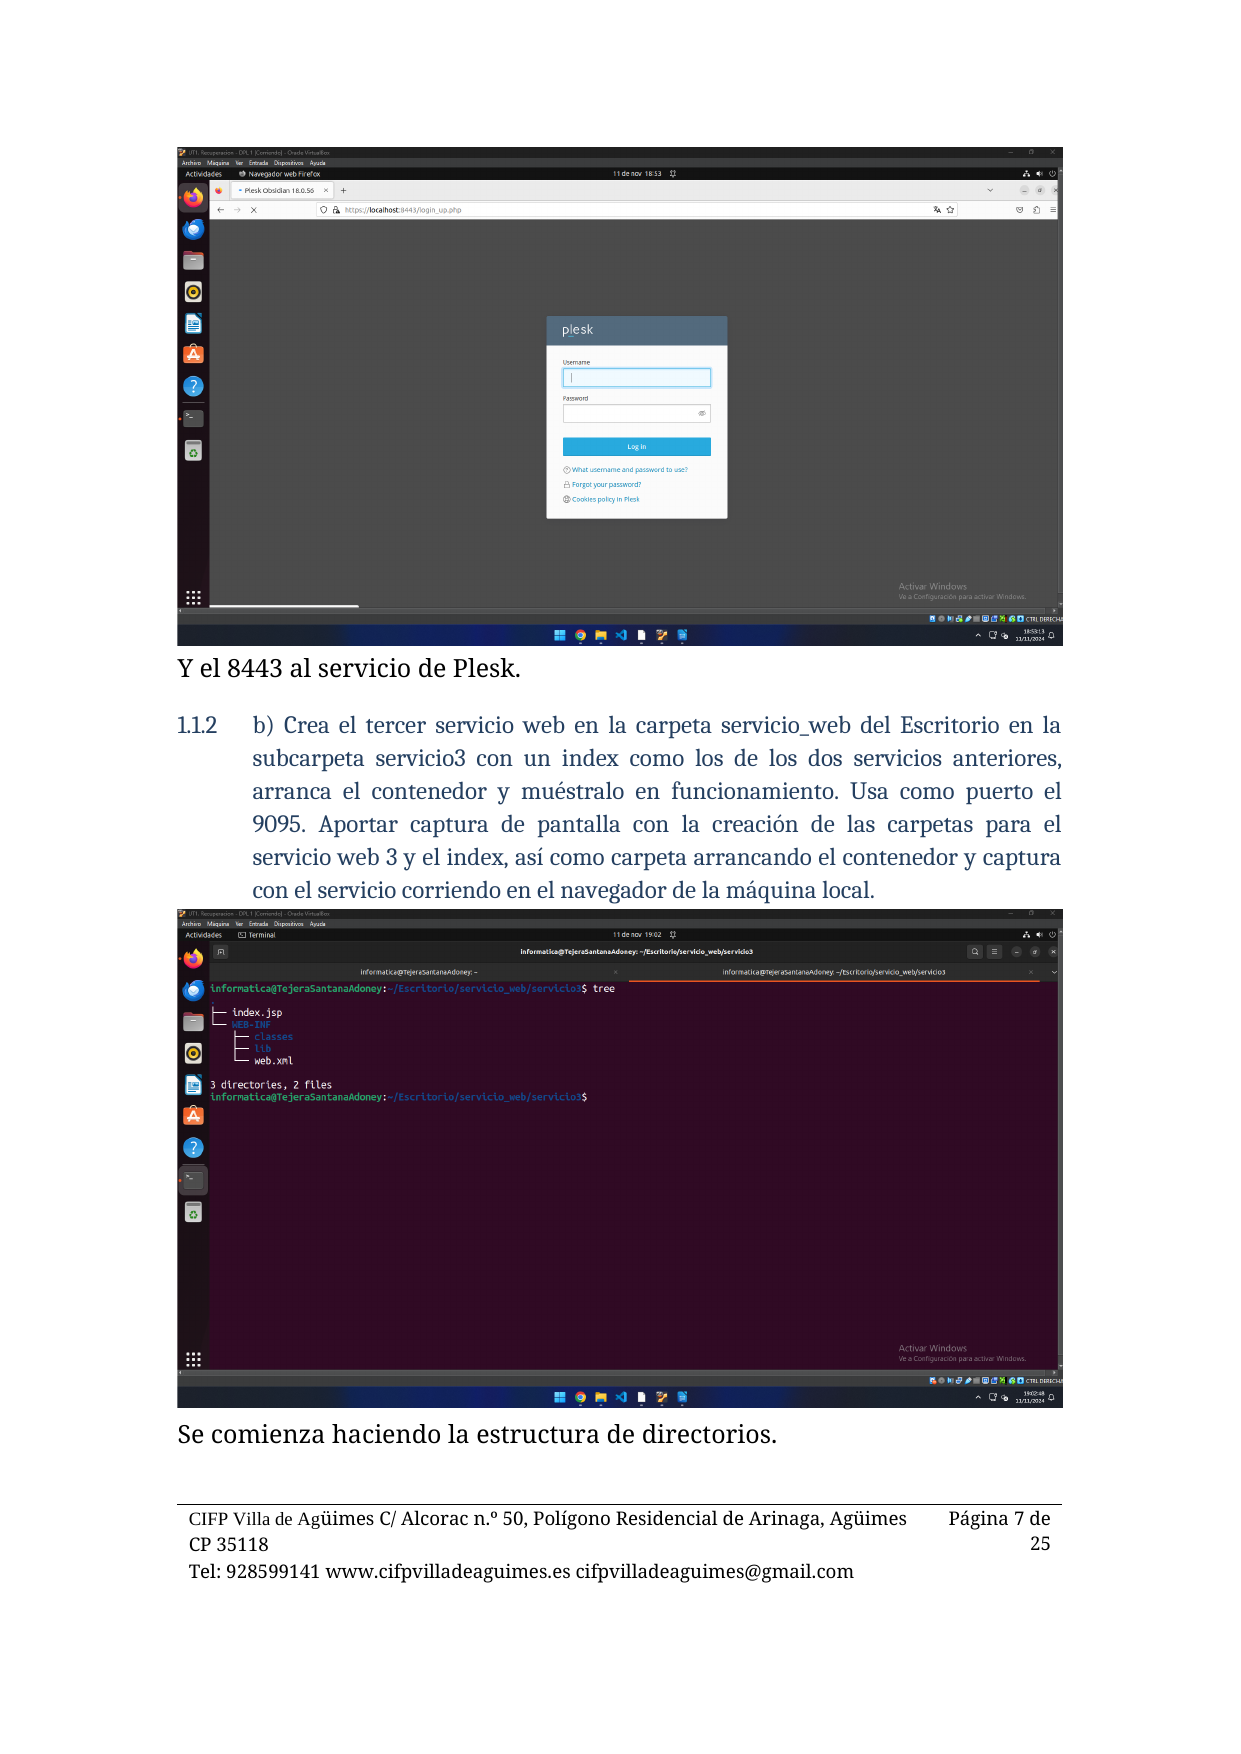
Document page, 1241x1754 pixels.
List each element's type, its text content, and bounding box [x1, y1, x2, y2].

text Y el 8443 al servicio de Plesk. [177, 646, 1063, 685]
picture [177, 909, 1063, 1408]
text Se comienza haciendo la estructura de directorios. [177, 1408, 1063, 1451]
picture [177, 147, 1063, 646]
subtitle b) Crea el tercer servicio web en la carpeta servicio_web del Escritorio en la subcarpeta servicio3 con un index como los de los dos servicios anteriores, arranca el contenedor y muéstralo en funcionamiento. Usa como puerto el 9095. Aportar captura de pantalla con la creación de las carpetas para el servicio web 3 y el index, así como carpeta arrancando el contenedor y captura con el servicio corriendo en el navegador de la máquina local. [177, 711, 1063, 905]
